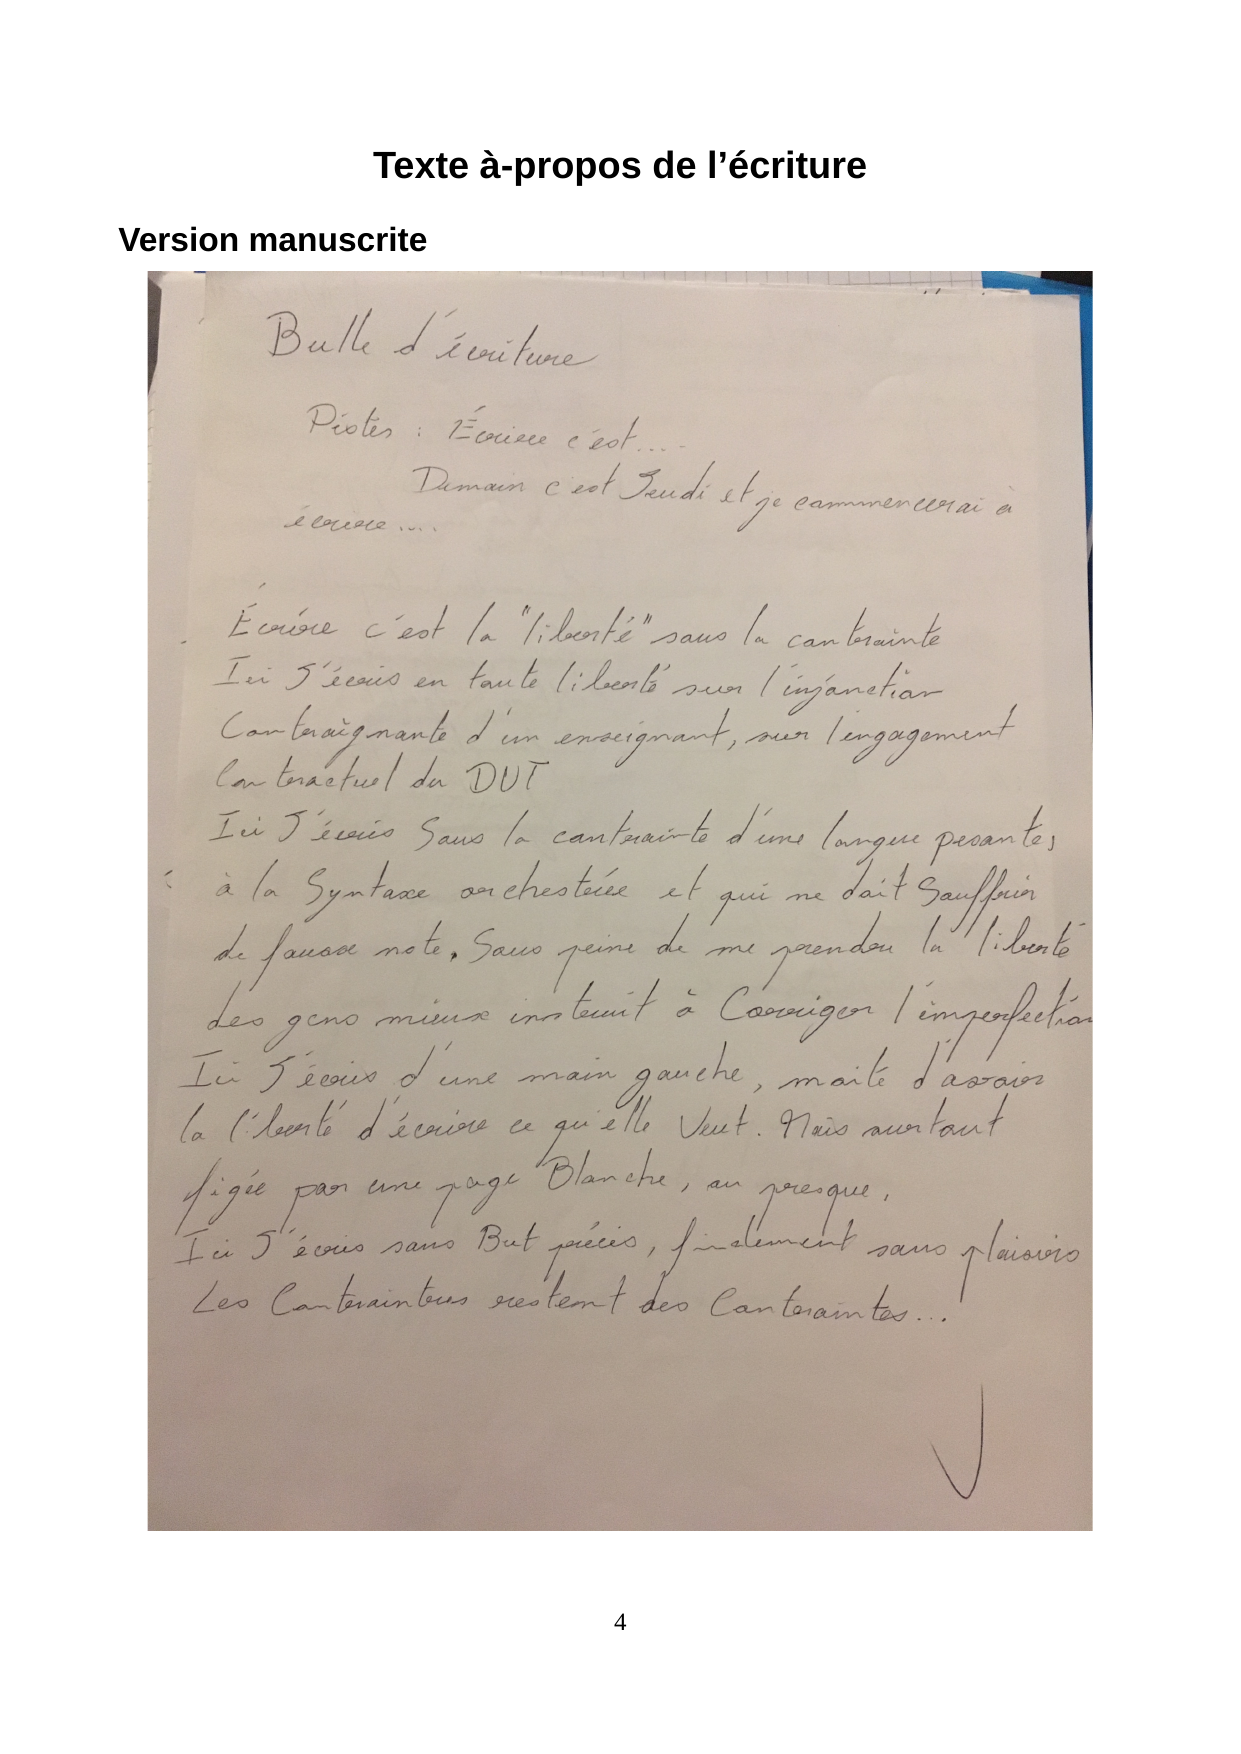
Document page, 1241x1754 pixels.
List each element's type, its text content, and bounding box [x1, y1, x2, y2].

subtitle Version manuscrite [118, 220, 1122, 259]
picture [147, 271, 1093, 1531]
subtitle Texte à-propos de l’écriture [118, 143, 1122, 187]
